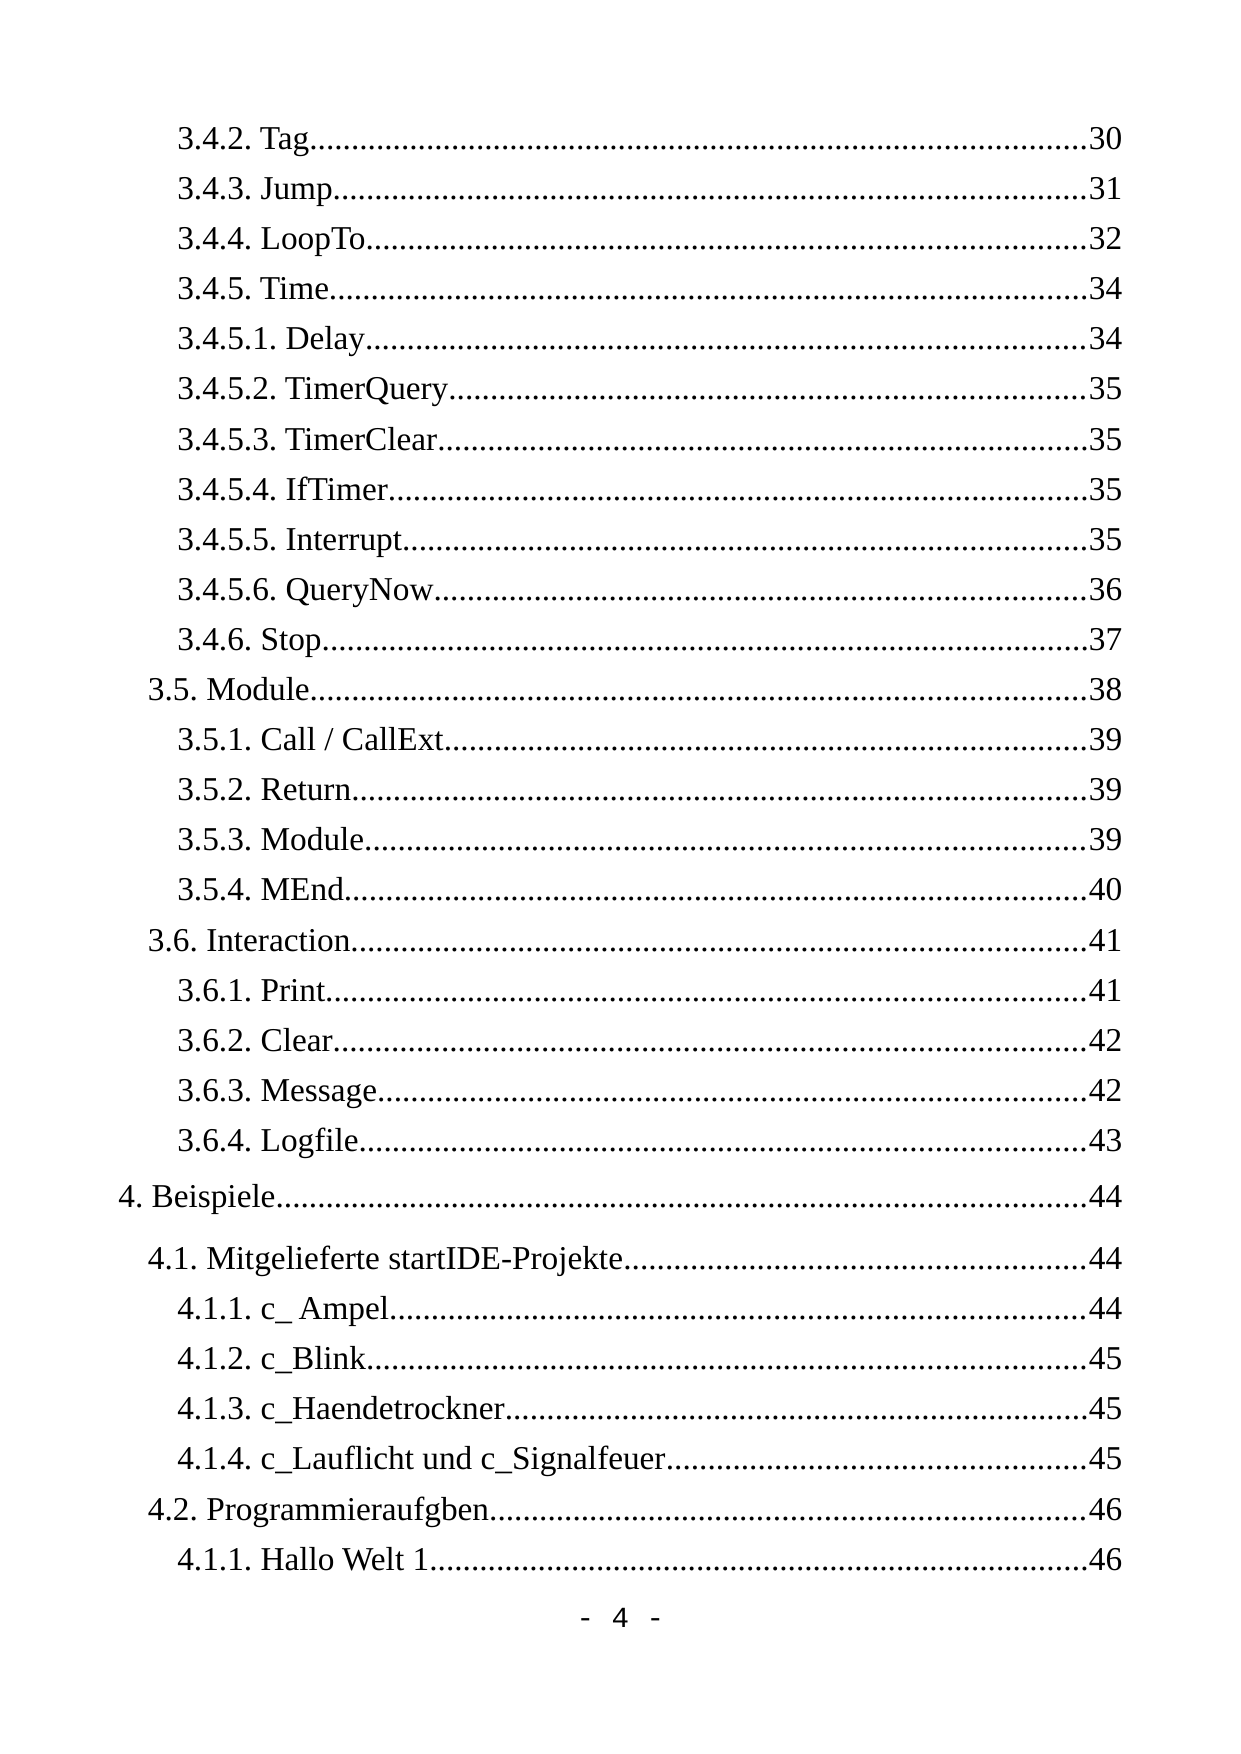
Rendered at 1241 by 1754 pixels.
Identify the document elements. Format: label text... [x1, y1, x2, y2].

text 3.4.5.4. IfTimer 35 [177, 469, 1122, 507]
text 3.6.2. Clear 42 [177, 1020, 1122, 1058]
text 3.4.5.3. TimerClear 35 [177, 419, 1122, 457]
text 3.5.1. Call / CallExt 39 [177, 719, 1122, 758]
text 3.4.3. Jump 31 [177, 168, 1122, 207]
text 3.4.2. Tag 30 [177, 118, 1122, 156]
text 3.5.4. MEnd 40 [177, 870, 1122, 908]
text 3.5. Module 38 [148, 669, 1122, 708]
text 4.1.2. c_Blink 45 [177, 1338, 1122, 1377]
text 3.6.3. Message 42 [177, 1070, 1122, 1108]
text 3.6.1. Print 41 [177, 970, 1122, 1008]
text 3.4.5.6. QueryNow 36 [177, 569, 1122, 607]
text 3.5.3. Module 39 [177, 819, 1122, 858]
text 3.5.2. Return 39 [177, 769, 1122, 808]
text 4.1.4. c_Lauflicht und c_Signalfeuer 45 [177, 1439, 1122, 1477]
text 3.4.5.5. Interrupt 35 [177, 519, 1122, 557]
text 4.1.1. c_ Ampel 44 [177, 1288, 1122, 1327]
text 4.2. Programmieraufgben 46 [148, 1489, 1122, 1527]
text 3.4.5.2. TimerQuery 35 [177, 369, 1122, 407]
text 3.6. Interaction 41 [148, 920, 1122, 958]
text 4. Beispiele 44 [118, 1176, 1122, 1214]
text 4.1. Mitgelieferte startIDE-Projekte 44 [148, 1238, 1122, 1277]
text 3.6.4. Logfile 43 [177, 1120, 1122, 1158]
text 3.4.6. Stop 37 [177, 619, 1122, 657]
text 3.4.5. Time 34 [177, 268, 1122, 307]
text 4.1.1. Hallo Welt 1 46 [177, 1539, 1122, 1577]
text 3.4.4. LoopTo 32 [177, 218, 1122, 257]
text 3.4.5.1. Delay 34 [177, 318, 1122, 357]
text 4.1.3. c_Haendetrockner 45 [177, 1388, 1122, 1427]
